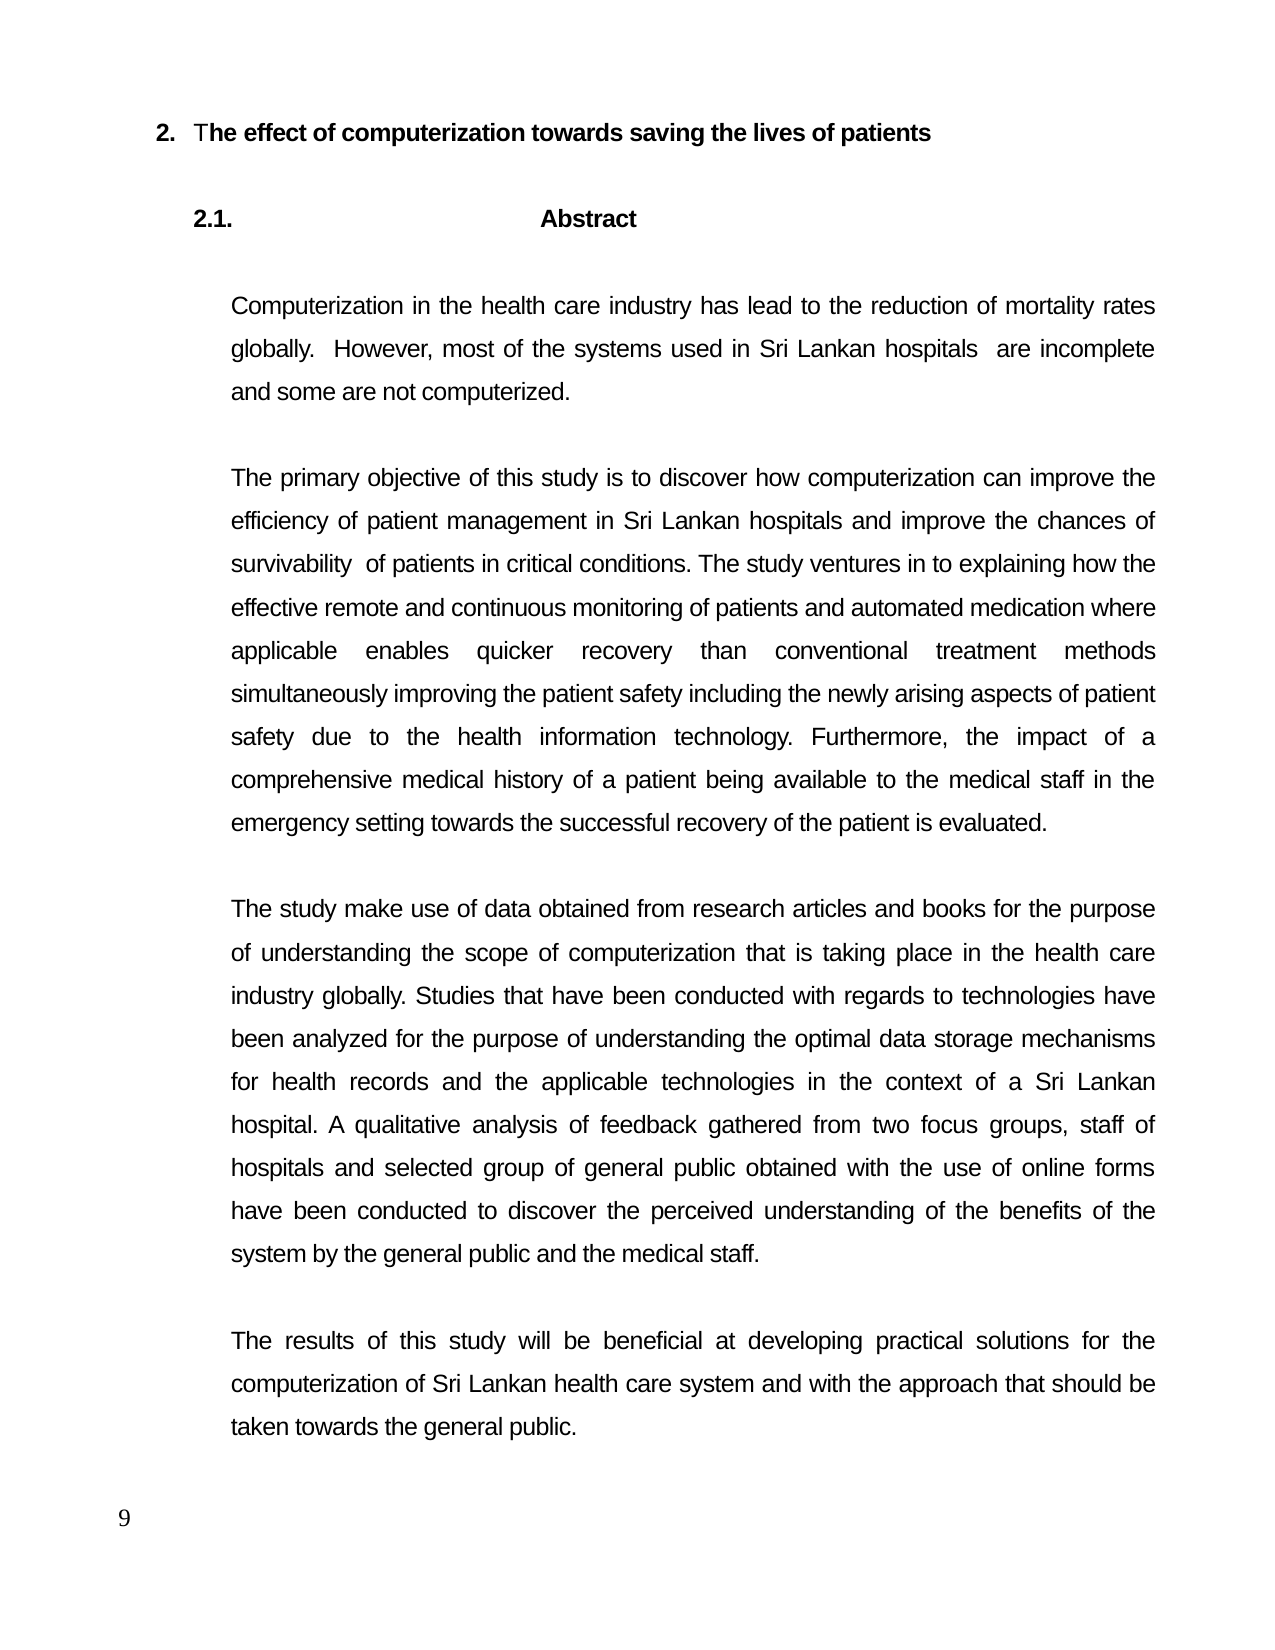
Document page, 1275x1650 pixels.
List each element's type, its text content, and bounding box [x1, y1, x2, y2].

list The effect of computerization towards saving the lives of patients [156, 118, 1157, 147]
text The results of this study will be beneficial at developing practical solutions for the computerization of Sri Lankan health care system and with the approach that should be taken towards the general public. [231, 1326, 1157, 1441]
text Computerization in the health care industry has lead to the reduction of mortality rates globally. However, most of the systems used in Sri Lankan hospitals are incomplete and some are not computerized. [231, 291, 1157, 406]
text The primary objective of this study is to discover how computerization can improve the efficiency of patient management in Sri Lankan hospitals and improve the chances of survivability of patients in critical conditions. The study ventures in to explaining how the effective remote and continuous monitoring of patients and automated medication where applicable enables quicker recovery than conventional treatment methods simultaneously improving the patient safety including the newly arising aspects of patient safety due to the health information technology. Furthermore, the impact of a comprehensive medical history of a patient being available to the medical staff in the emergency setting towards the successful recovery of the patient is evaluated. [231, 463, 1157, 837]
text The study make use of data obtained from research articles and books for the purpose of understanding the scope of computerization that is taking place in the health care industry globally. Studies that have been conducted with regards to technologies have been analyzed for the purpose of understanding the optimal data storage mechanisms for health records and the applicable technologies in the context of a Sri Lankan hospital. A qualitative analysis of feedback gathered from two focus groups, staff of hospitals and selected group of general public obtained with the use of online forms have been conducted to discover the perceived understanding of the benefits of the system by the general public and the medical staff. [231, 894, 1157, 1268]
list Abstract [193, 204, 1157, 233]
